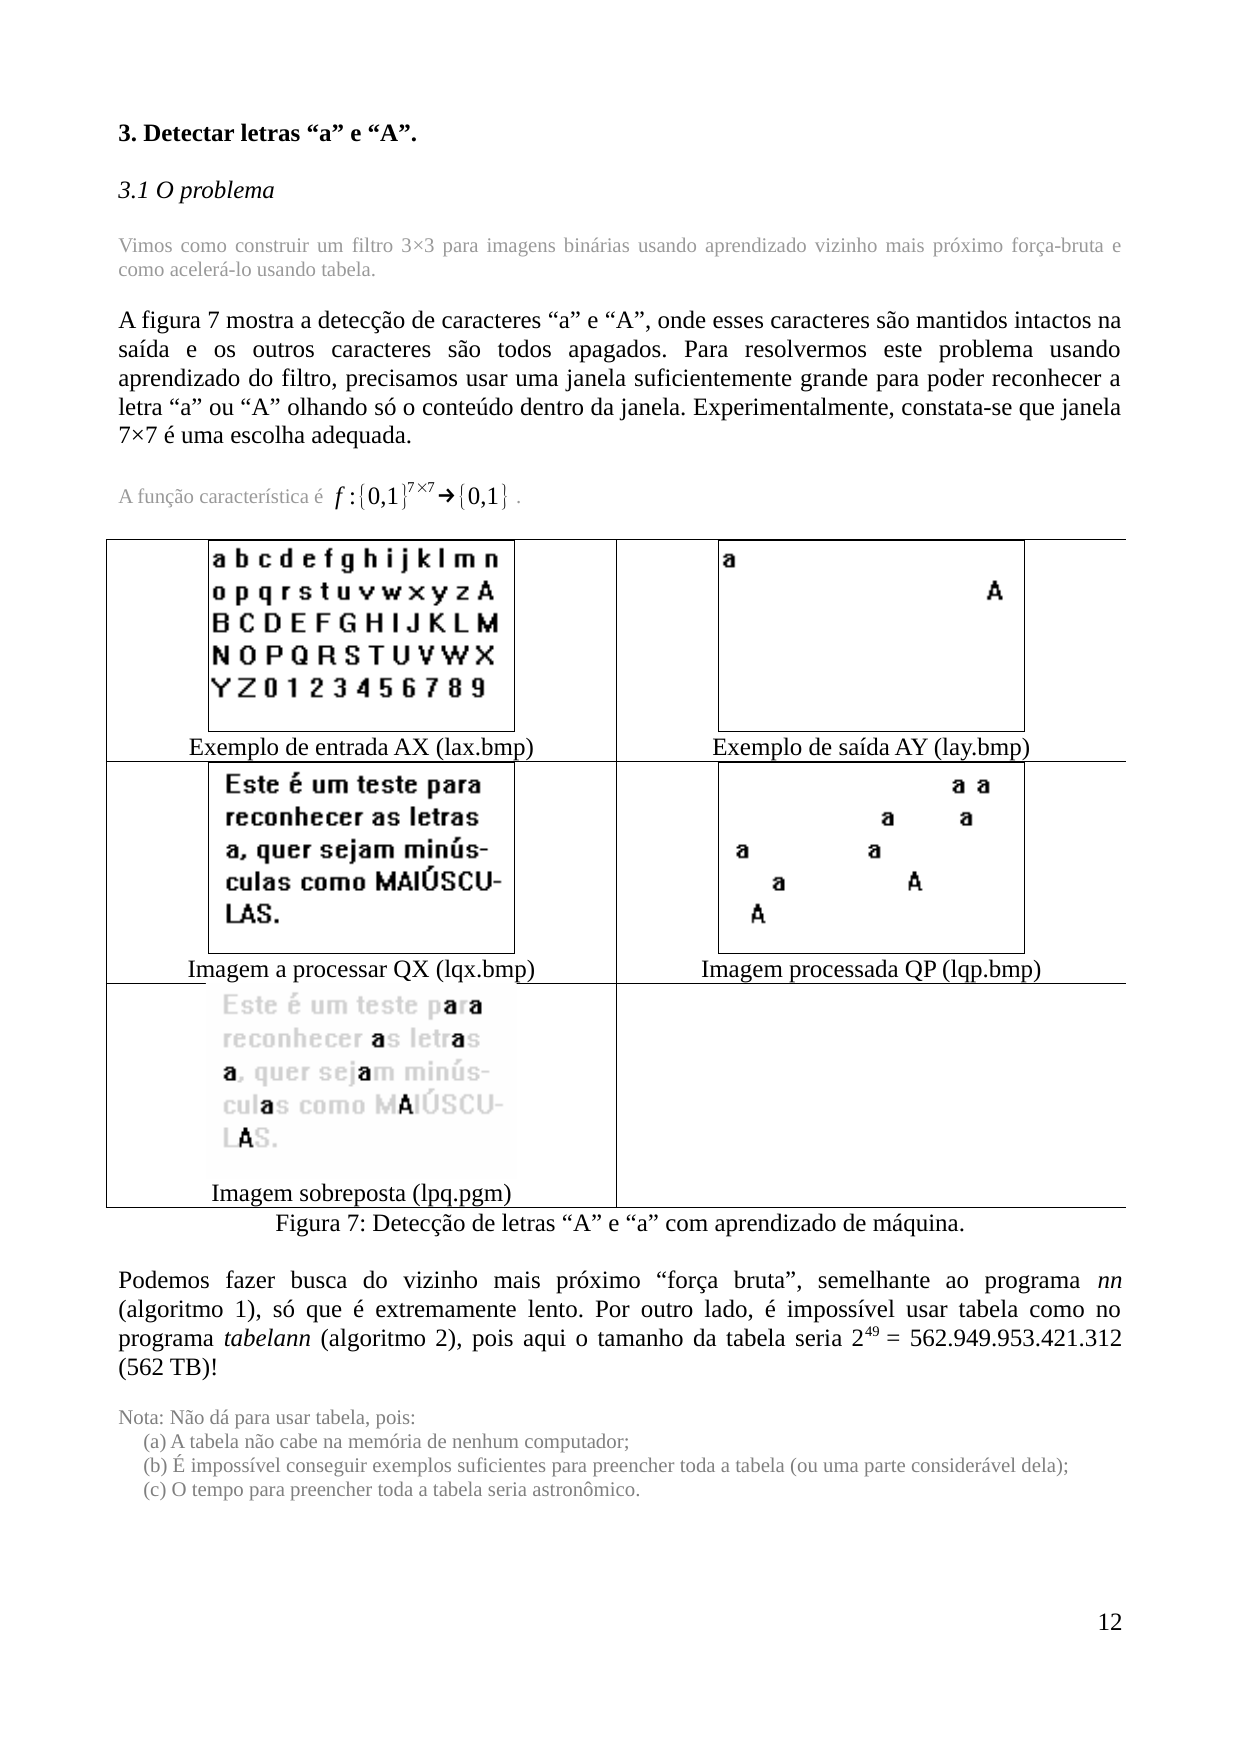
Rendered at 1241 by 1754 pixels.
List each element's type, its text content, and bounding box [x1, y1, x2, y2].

text Podemos fazer busca do vizinho mais próximo “força bruta”, semelhante ao programa nn (algoritmo 1), só que é extremamente lento. Por outro lado, é impossível usar tabela como no programa tabelann (algoritmo 2), pois aqui o tamanho da tabela seria 249 = 562.949.953.421.312 (562 TB)! [118, 1266, 1122, 1381]
text A função característica é . [118, 478, 1122, 511]
table_cell Imagem processada QP (lqp.bmp) [617, 762, 1126, 983]
text Nota: Não dá para usar tabela, pois: [118, 1405, 1122, 1429]
table_cell [617, 984, 1126, 1207]
text Figura 7: Detecção de letras “A” e “a” com aprendizado de máquina. [118, 1208, 1122, 1237]
table_header Exemplo de entrada AX (lax.bmp) [107, 540, 616, 761]
text (a) A tabela não cabe na memória de nenhum computador; [118, 1429, 1122, 1453]
table_header Exemplo de saída AY (lay.bmp) [617, 540, 1126, 761]
text (b) É impossível conseguir exemplos suficientes para preencher toda a tabela (ou uma parte considerável dela); [118, 1453, 1122, 1477]
text Vimos como construir um filtro 3×3 para imagens binárias usando aprendizado vizinho mais próximo força-bruta e como acelerá-lo usando tabela. [118, 233, 1122, 281]
text A figura 7 mostra a detecção de caracteres “a” e “A”, onde esses caracteres são mantidos intactos na saída e os outros caracteres são todos apagados. Para resolvermos este problema usando aprendizado do filtro, precisamos usar uma janela suficientemente grande para poder reconhecer a letra “a” ou “A” olhando só o conteúdo dentro da janela. Experimentalmente, constata-se que janela 7×7 é uma escolha adequada. [118, 305, 1122, 449]
text 3.1 O problema [118, 176, 1122, 204]
table_cell Imagem sobreposta (lpq.pgm) [107, 984, 616, 1207]
picture [205, 983, 517, 1179]
text (c) O tempo para preencher toda a tabela seria astronômico. [118, 1477, 1122, 1501]
text 3. Detectar letras “a” e “A”. [118, 118, 1122, 147]
table_cell Imagem a processar QX (lqx.bmp) [107, 762, 616, 983]
